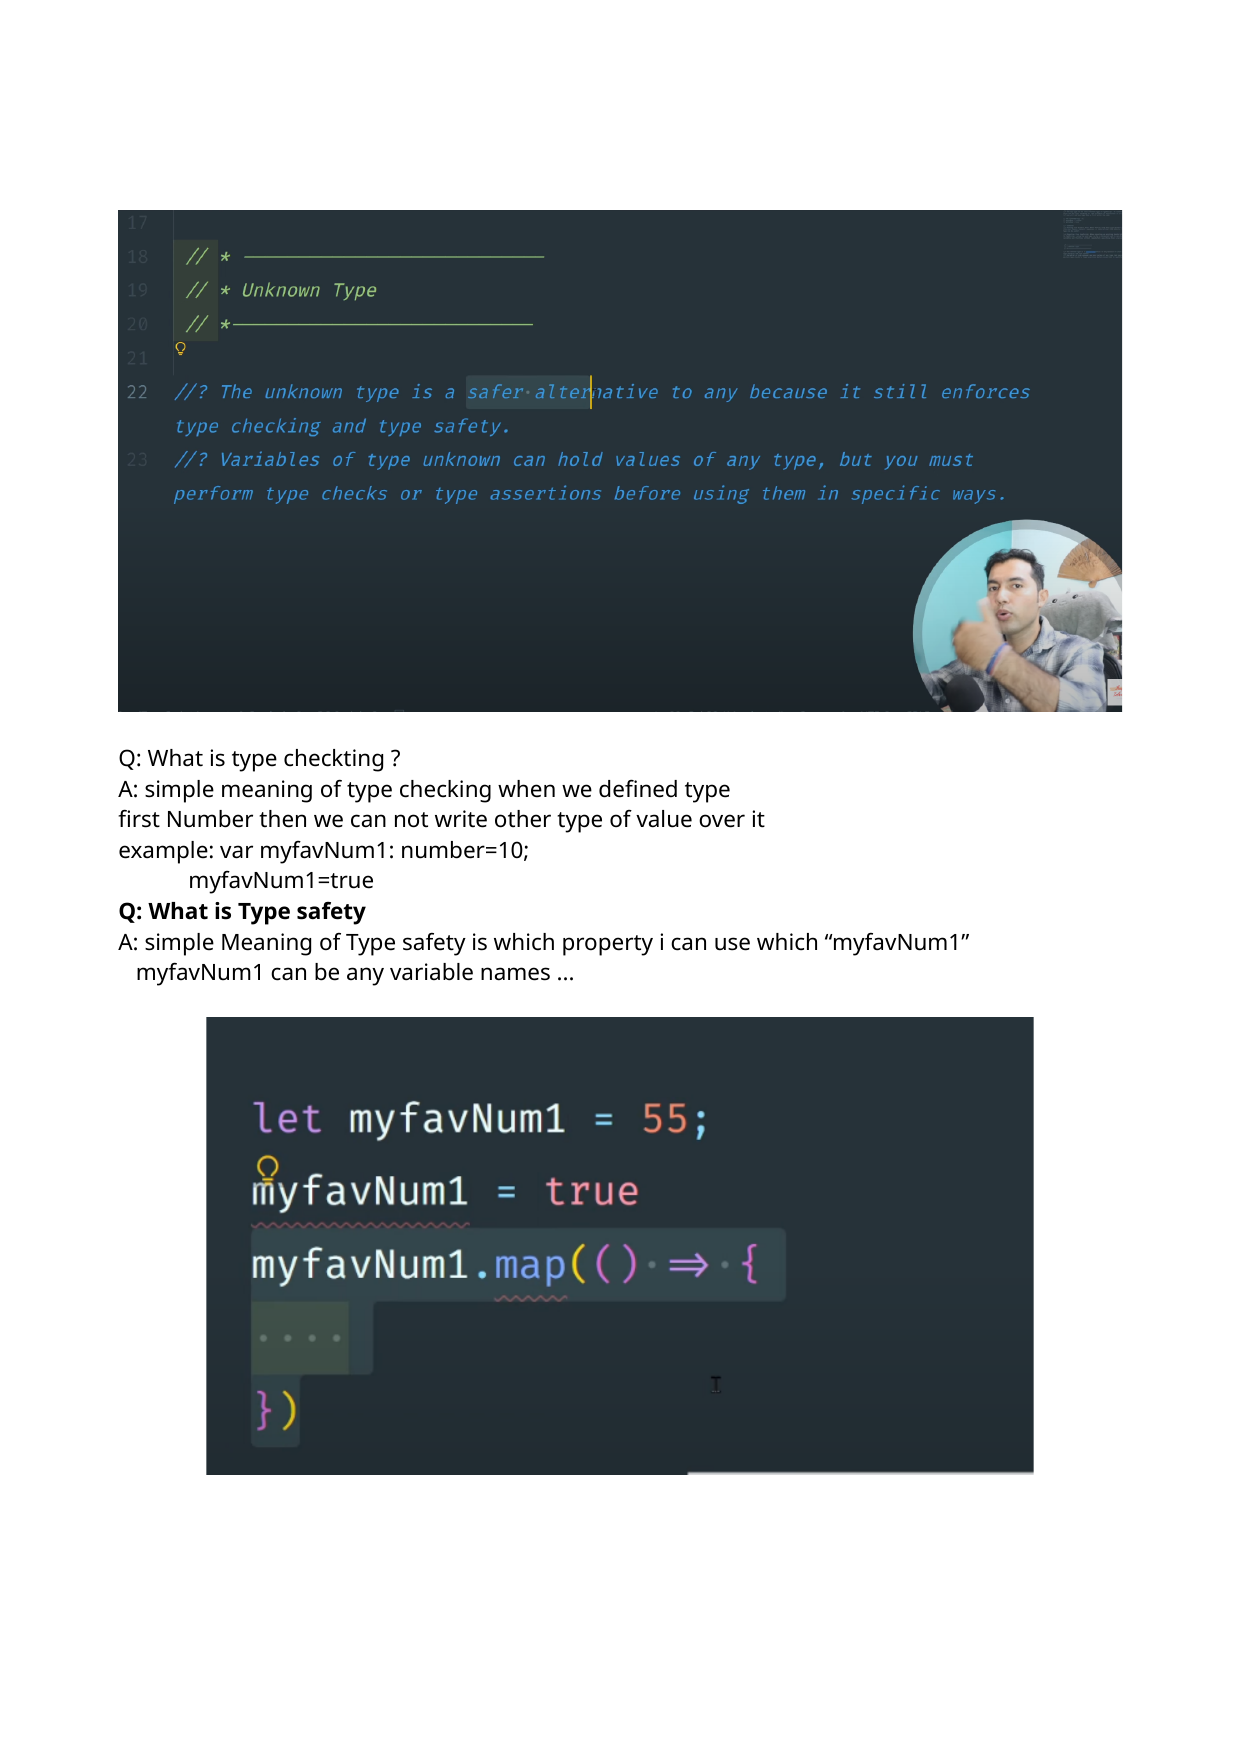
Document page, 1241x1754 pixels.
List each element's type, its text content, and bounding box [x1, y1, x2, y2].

text myfavNum1 can be any variable names ... [118, 957, 1122, 987]
text first Number then we can not write other type of value over it [118, 803, 1122, 834]
picture [206, 1017, 1034, 1475]
text Q: What is type checkting ? [118, 742, 1122, 773]
text Q: What is Type safety [118, 895, 1122, 926]
picture [118, 210, 1123, 712]
text myfavNum1=true [118, 865, 1122, 895]
text A: simple Meaning of Type safety is which property i can use which “myfavNum1” [118, 926, 1122, 957]
text A: simple meaning of type checking when we defined type [118, 773, 1122, 803]
text example: var myfavNum1: number=10; [118, 834, 1122, 865]
